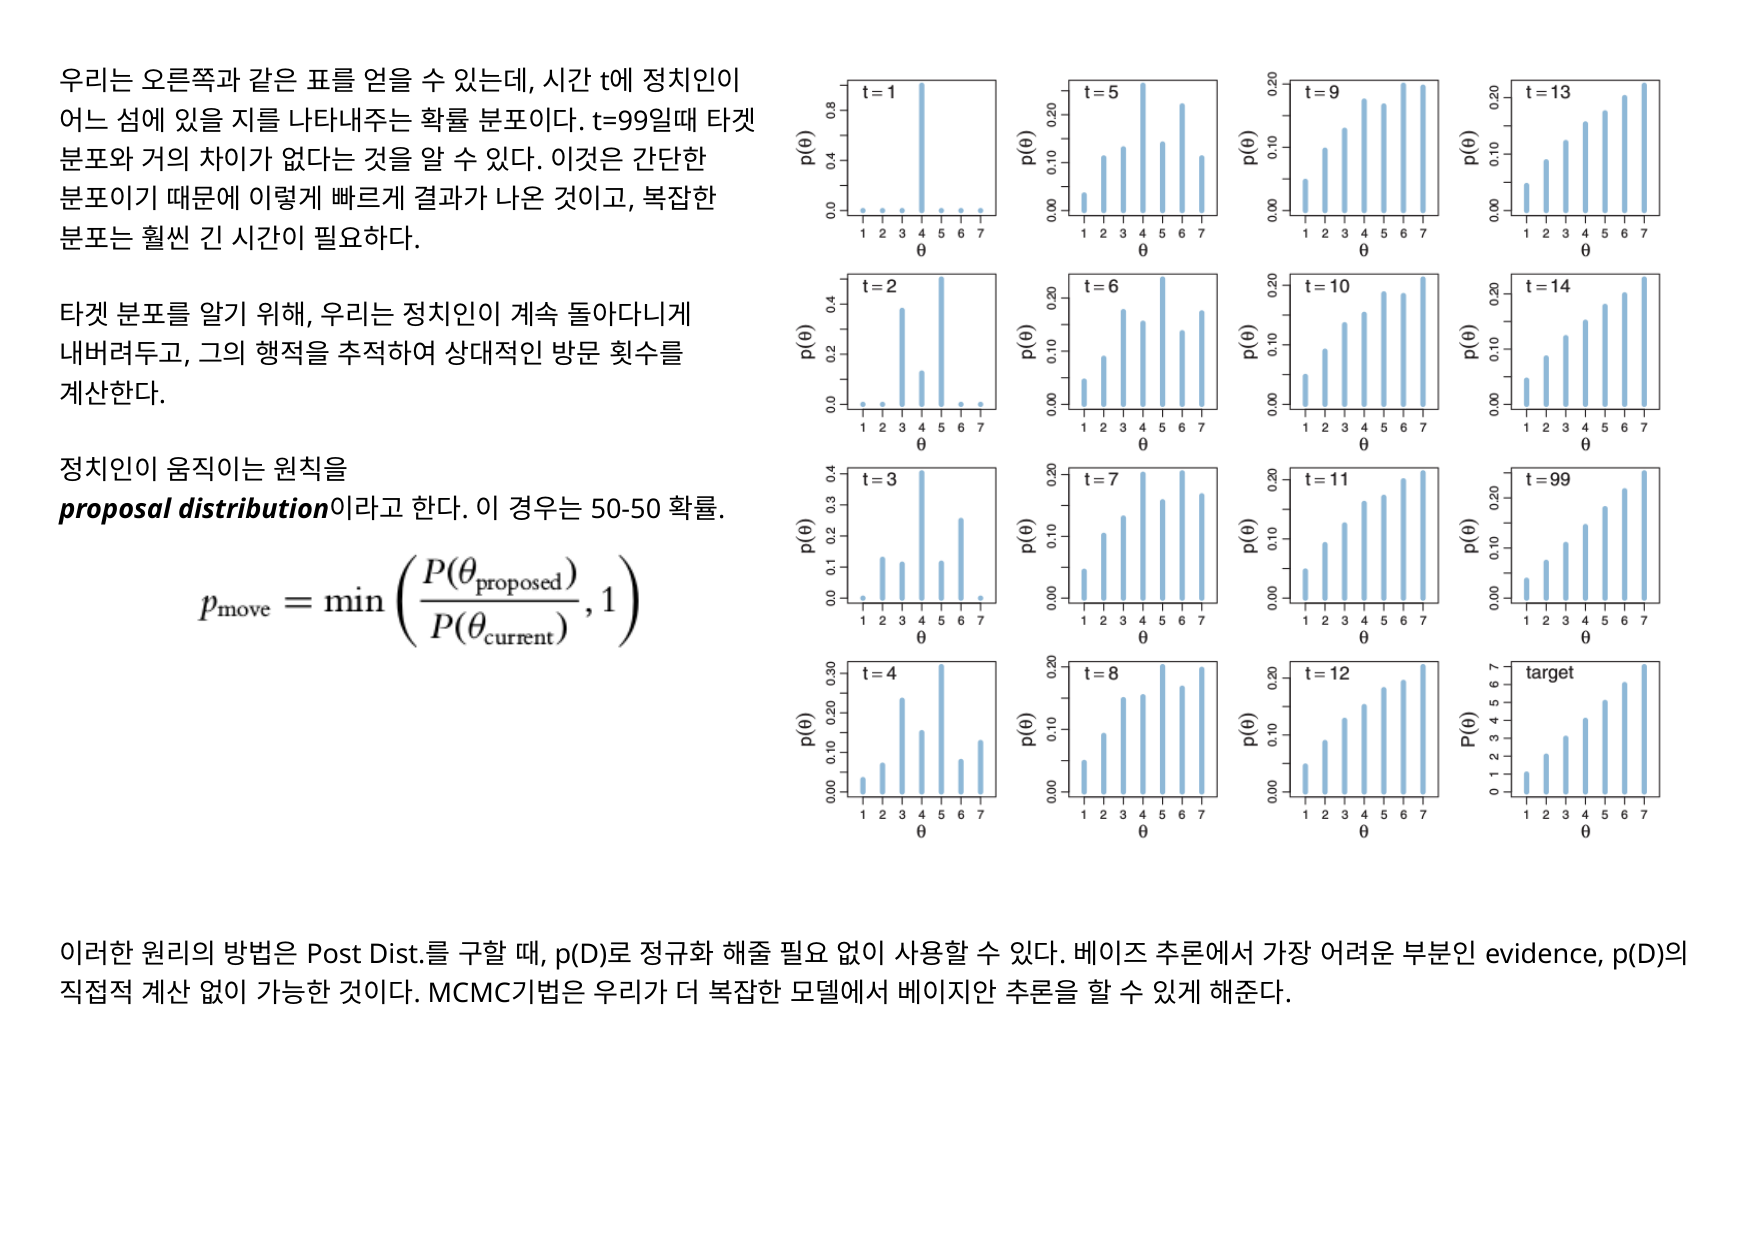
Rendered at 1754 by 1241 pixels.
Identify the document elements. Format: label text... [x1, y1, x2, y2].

text [1682, 293, 1695, 411]
text proposal distribution이라고 한다. 이 경우는 50-50 확률. [59, 487, 771, 526]
text 이러한 원리의 방법은 Post Dist.를 구할 때, p(D)로 정규화 해줄 필요 없이 사용할 수 있다. 베이즈 추론에서 가장 어려운 부분인 evidence, p(D)의 직접적 계산 없이 가능한 것이다. MCMC기법은 우리가 더 복잡한 모델에서 베이지안 추론을 할 수 있게 해준다. [59, 932, 1695, 1011]
text 타겟 분포를 알기 위해, 우리는 정치인이 계속 돌아다니게 내버려두고, 그의 행적을 추적하여 상대적인 방문 횟수를 계산한다. [59, 293, 771, 411]
picture [771, 59, 1682, 853]
text 정치인이 움직이는 원칙을 [59, 448, 771, 487]
text 우리는 오른쪽과 같은 표를 얻을 수 있는데, 시간 t에 정치인이 어느 섬에 있을 지를 나타내주는 확률 분포이다. t=99일때 타겟 분포와 거의 차이가 없다는 것을 알 수 있다. 이것은 간단한 분포이기 때문에 이렇게 빠르게 결과가 나온 것이고, 복잡한 분포는 훨씬 긴 시간이 필요하다. [59, 59, 771, 256]
text [1682, 448, 1695, 487]
picture [160, 535, 653, 668]
